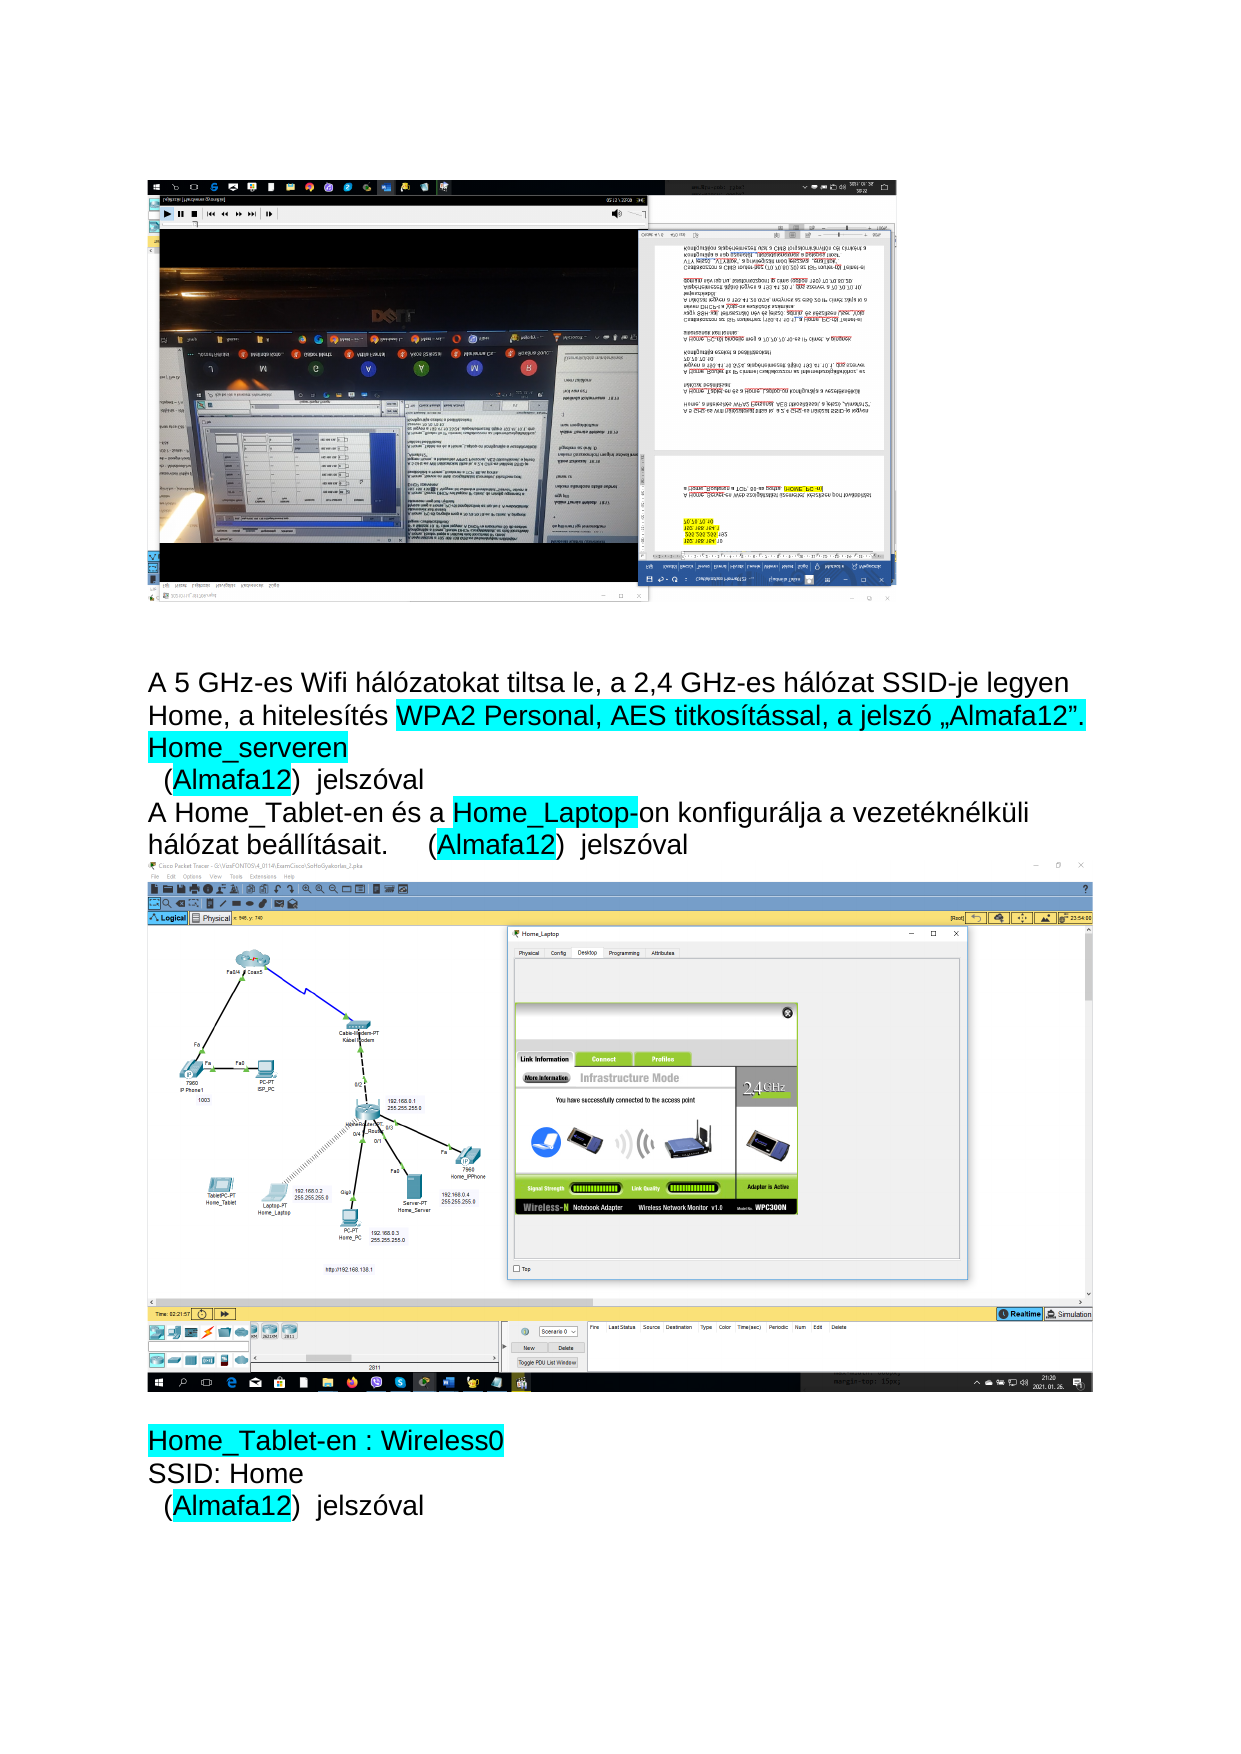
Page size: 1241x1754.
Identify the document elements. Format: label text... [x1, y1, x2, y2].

text (Almafa12) jelszóval [148, 1489, 1093, 1522]
text Home_Tablet-en : Wireless0 [148, 1424, 1093, 1457]
text A Home_Tablet-en és a Home_Laptop-on konfigurálja a vezetéknélküli hálózat beállításait. (Almafa12) jelszóval [148, 796, 1093, 860]
text Home_serveren [148, 731, 1093, 763]
text A 5 GHz-es Wifi hálózatokat tiltsa le, a 2,4 GHz-es hálózat SSID-je legyen Home, a hitelesítés WPA2 Personal, AES titkosítással, a jelszó „Almafa12”. [148, 666, 1093, 731]
text (Almafa12) jelszóval [148, 763, 1093, 796]
text SSID: Home [148, 1457, 1093, 1489]
